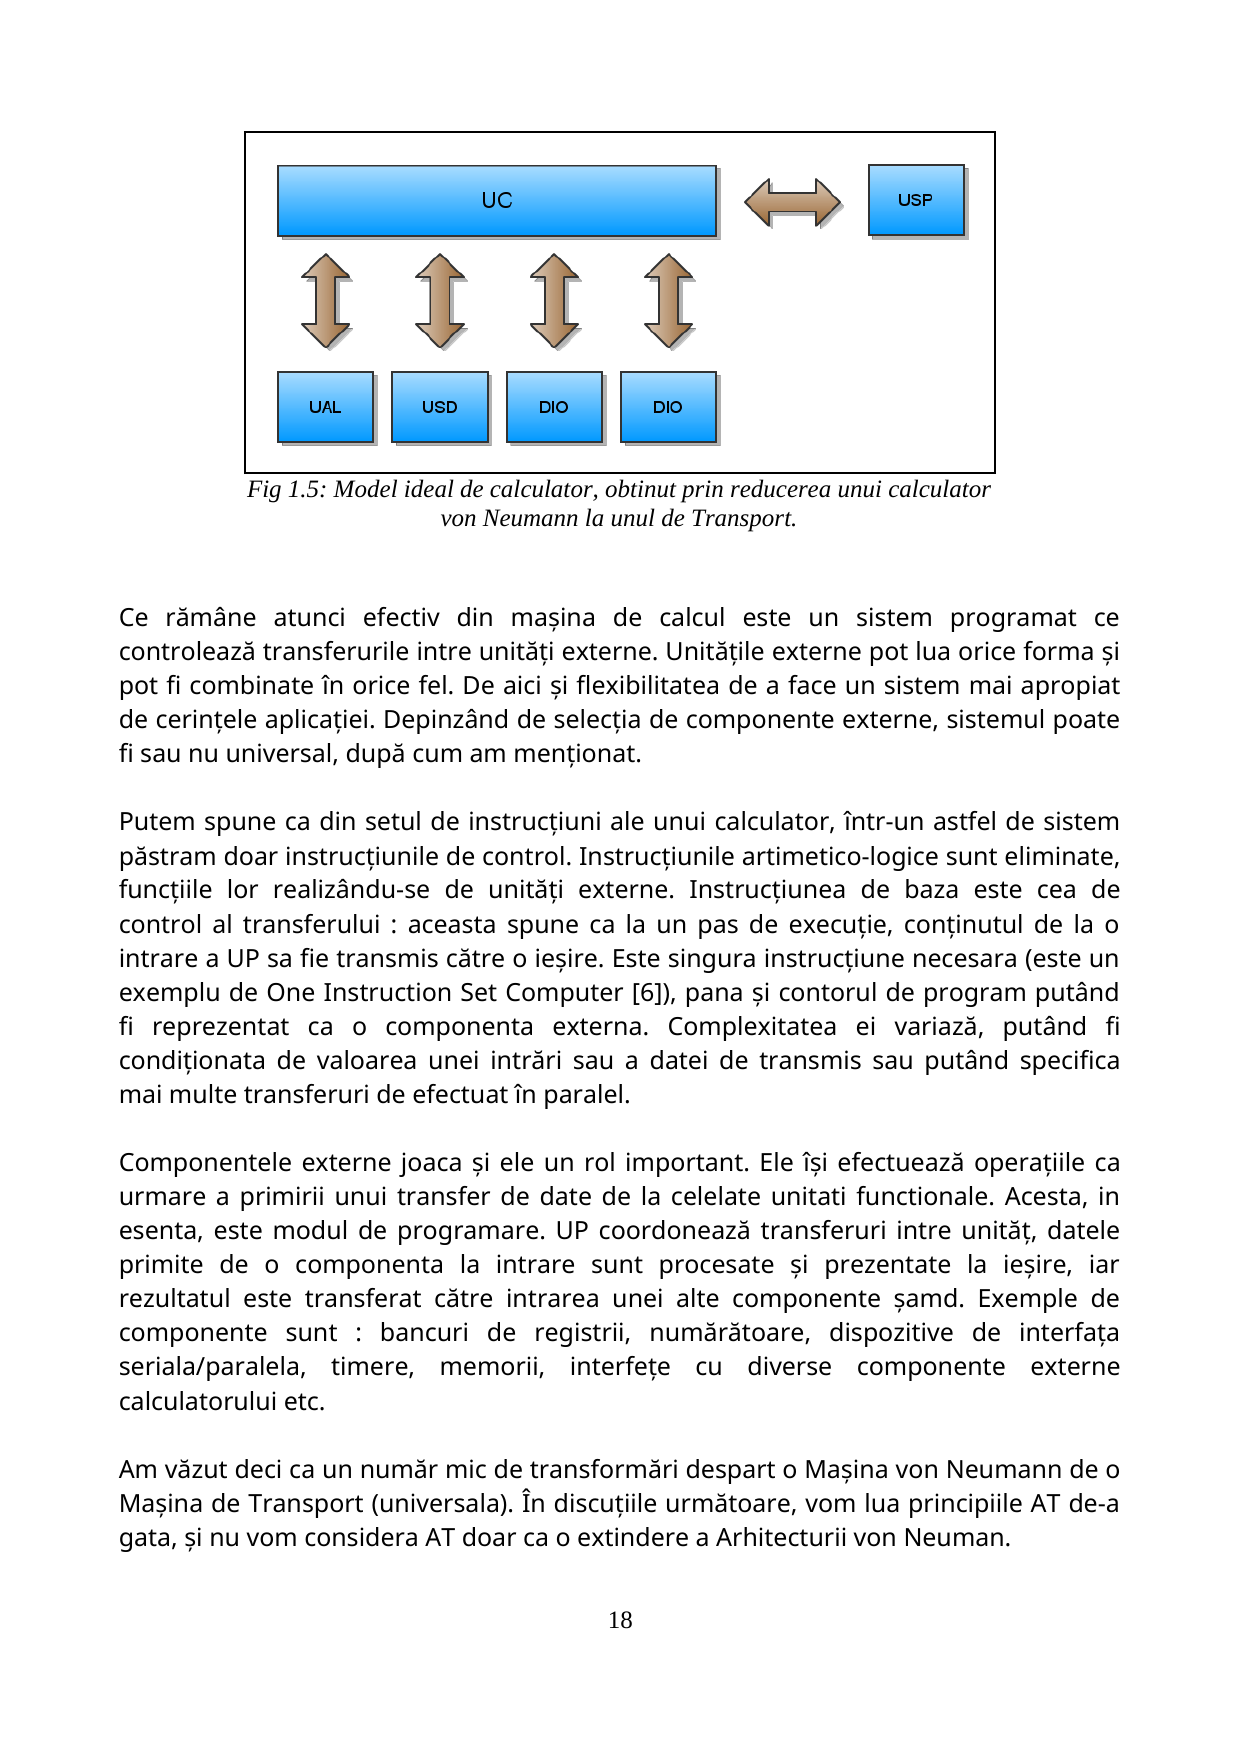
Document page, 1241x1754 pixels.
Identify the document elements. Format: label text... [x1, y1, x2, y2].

text Putem spune ca din setul de instrucțiuni ale unui calculator, într-un astfel de sistem păstram doar instrucțiunile de control. Instrucțiunile artimetico-logice sunt eliminate, funcțiile lor realizându-se de unități externe. Instrucțiunea de baza este cea de control al transferului : aceasta spune ca la un pas de execuție, conținutul de la o intrare a UP sa fie transmis către o ieșire. Este singura instrucțiune necesara (este un exemplu de One Instruction Set Computer [6]), pana și contorul de program putând fi reprezentat ca o componenta externa. Complexitatea ei variază, putând fi condiționata de valoarea unei intrări sau a datei de transmis sau putând specifica mai multe transferuri de efectuat în paralel. [118, 804, 1122, 1111]
text Ce rămâne atunci efectiv din mașina de calcul este un sistem programat ce controlează transferurile intre unități externe. Unitățile externe pot lua orice forma și pot fi combinate în orice fel. De aici și flexibilitatea de a face un sistem mai apropiat de cerințele aplicației. Depinzând de selecția de componente externe, sistemul poate fi sau nu universal, după cum am menționat. [118, 600, 1122, 770]
text Componentele externe joaca și ele un rol important. Ele își efectuează operațiile ca urmare a primirii unui transfer de date de la celelate unitati functionale. Acesta, in esenta, este modul de programare. UP coordonează transferuri intre unităț, datele primite de o componenta la intrare sunt procesate și prezentate la ieșire, iar rezultatul este transferat către intrarea unei alte componente șamd. Exemple de componente sunt : bancuri de registrii, numărătoare, dispozitive de interfața seriala/paralela, timere, memorii, interfețe cu diverse componente externe calculatorului etc. [118, 1145, 1122, 1417]
text Fig 1.5: Model ideal de calculator, obtinut prin reducerea unui calculator von Neumann la unul de Transport. [244, 474, 996, 532]
picture [249, 136, 992, 469]
text [246, 133, 994, 472]
text Am văzut deci ca un număr mic de transformări despart o Mașina von Neumann de o Mașina de Transport (universala). În discuțiile următoare, vom lua principiile AT de-a gata, și nu vom considera AT doar ca o extindere a Arhitecturii von Neuman. [118, 1451, 1122, 1553]
